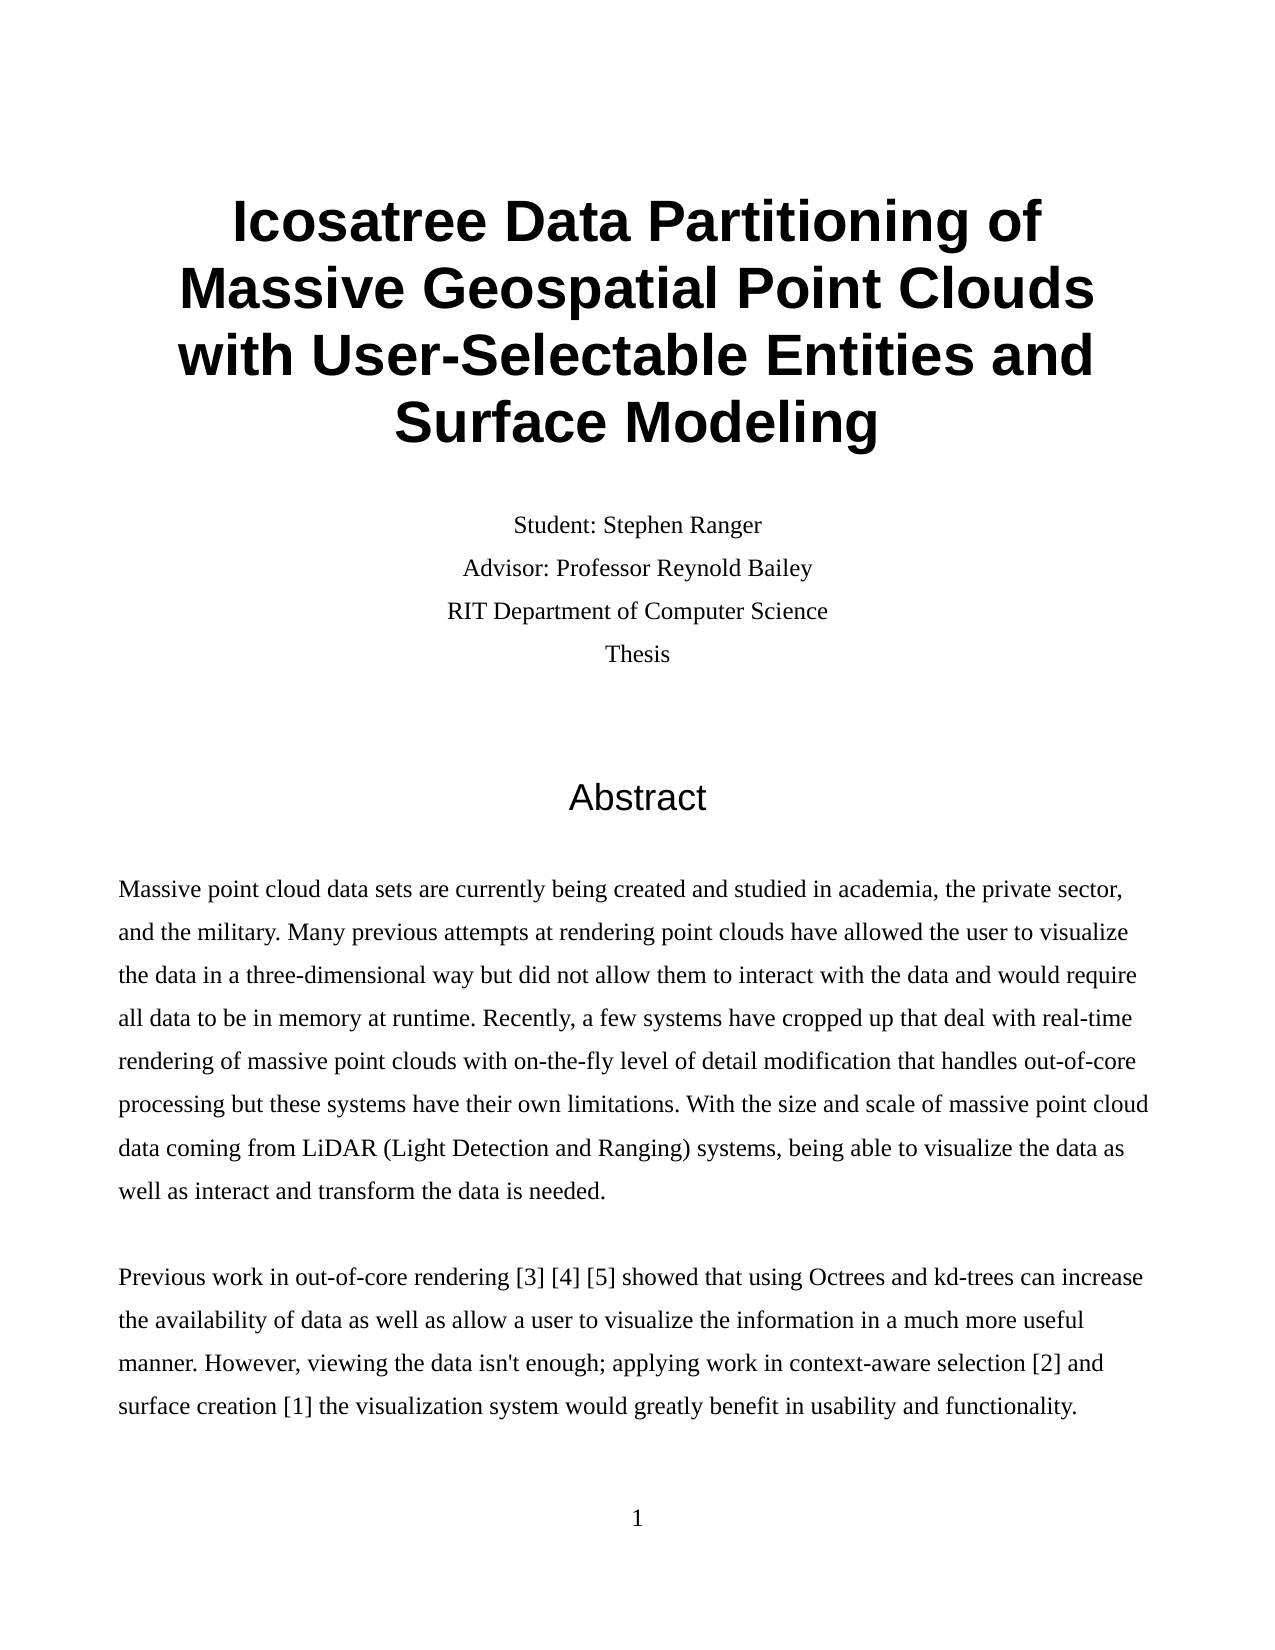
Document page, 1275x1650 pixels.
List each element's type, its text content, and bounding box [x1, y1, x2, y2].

text Advisor: Professor Reynold Bailey [118, 553, 1157, 582]
text Student: Stephen Ranger [118, 510, 1157, 539]
subtitle Abstract [118, 775, 1157, 818]
title Icosatree Data Partitioning of Massive Geospatial Point Clouds with User-Selectable Entities and Surface Modeling [118, 186, 1157, 454]
text Massive point cloud data sets are currently being created and studied in academia, the private sector, and the military. Many previous attempts at rendering point clouds have allowed the user to visualize the data in a three-dimensional way but did not allow them to interact with the data and would require all data to be in memory at runtime. Recently, a few systems have cropped up that deal with real-time rendering of massive point clouds with on-the-fly level of detail modification that handles out-of-core processing but these systems have their own limitations. With the size and scale of massive point cloud data coming from LiDAR (Light Detection and Ranging) systems, being able to visualize the data as well as interact and transform the data is needed. [118, 874, 1157, 1204]
text RIT Department of Computer Science [118, 596, 1157, 625]
text Previous work in out-of-core rendering [3] [4] [5] showed that using Octrees and kd-trees can increase the availability of data as well as allow a user to visualize the information in a much more useful manner. However, viewing the data isn't enough; applying work in context-aware selection [2] and surface creation [1] the visualization system would greatly benefit in usability and functionality. [118, 1262, 1157, 1420]
text Thesis [118, 639, 1157, 668]
